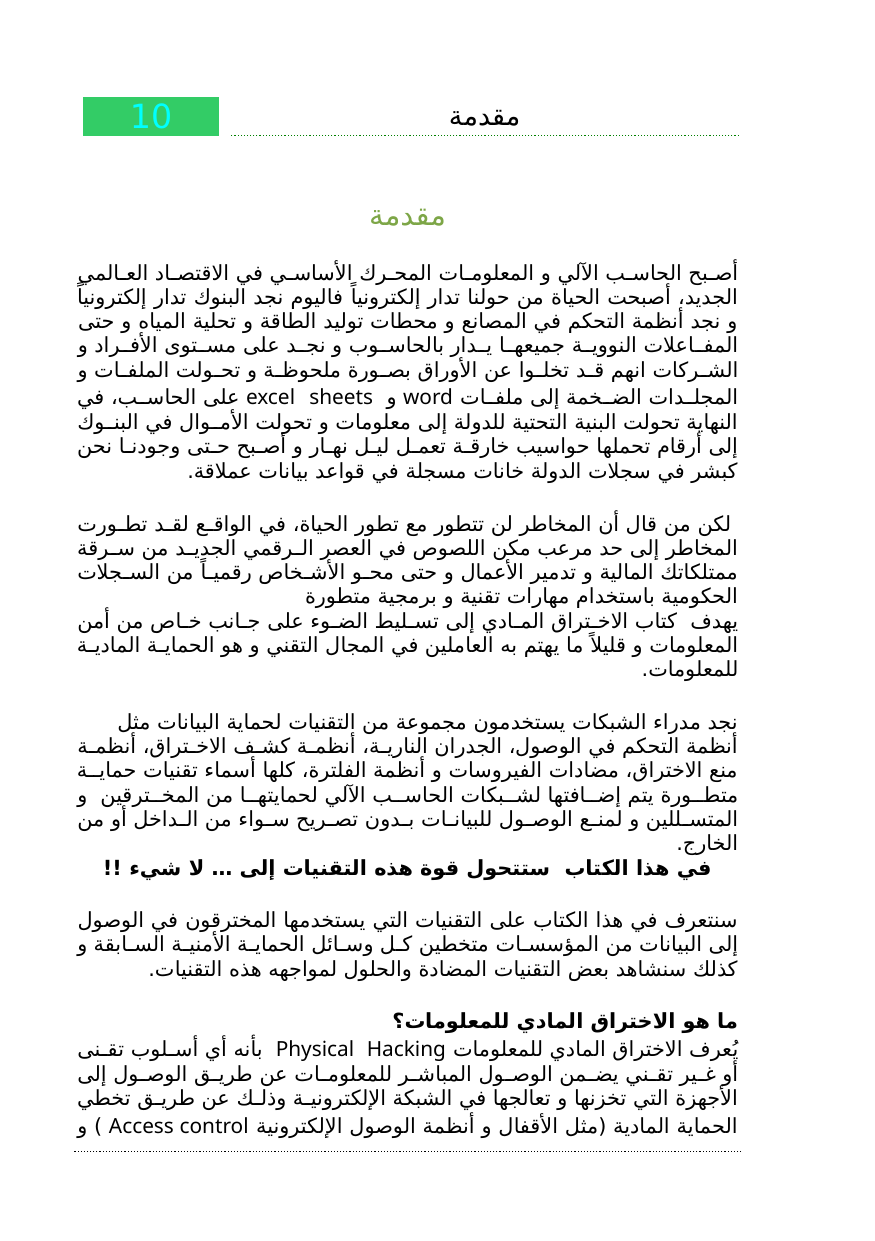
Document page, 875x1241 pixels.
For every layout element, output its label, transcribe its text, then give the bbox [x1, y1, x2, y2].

text يهدف كتاب الاختراق المادي إلى تسليط الضوء على جانب خاص من أمن المعلومات و قليلاً ما يهتم به العاملين في المجال التقني و هو الحماية المادية للمعلومات. [77, 609, 738, 681]
text نجد مدراء الشبكات يستخدمون مجموعة من التقنيات لحماية البيانات مثل [77, 710, 738, 734]
text يُعرف الاختراق المادي للمعلومات Physical Hacking بأنه أي أسلوب تقنى أو غير تقني يضمن الوصول المباشر للمعلومات عن طريق الوصول إلى الأجهزة التي تخزنها و تعالجها في الشبكة الإلكترونية وذلك عن طريق تخطي الحماية المادية (مثل الأقفال و أنظمة الوصول الإلكترونية Access control ) و الحماية البرمجية مثل برامج التشفير و التوثيق Authentication المدمجة في نُظم التشغيل) [77, 1034, 738, 1139]
text في هذا الكتاب ستتحول قوة هذه التقنيات إلى … لا شيء !! [77, 856, 738, 880]
text ما هو الاختراق المادي للمعلومات؟ [77, 1009, 738, 1034]
text أنظمة التحكم في الوصول، الجدران النارية، أنظمة كشف الاختراق، أنظمة منع الاختراق، مضادات الفيروسات و أنظمة الفلترة، كلها أسماء تقنيات حماية متطورة يتم إضافتها لشبكات الحاسب الآلي لحمايتها من المخترقين و المتسللين و لمنع الوصول للبيانات بدون تصريح سواء من الداخل أو من الخارج. [77, 734, 738, 856]
text أصبح الحاسب الآلي و المعلومات المحرك الأساسي في الاقتصاد العالمي الجديد، أصبحت الحياة من حولنا تدار إلكترونياً فاليوم نجد البنوك تدار إلكترونياً و نجد أنظمة التحكم في المصانع و محطات توليد الطاقة و تحلية المياه و حتى المفاعلات النووية جميعها يدار بالحاسوب و نجد على مستوى الأفراد و الشركات انهم قد تخلوا عن الأوراق بصورة ملحوظة و تحولت الملفات و المجلدات الضخمة إلى ملفات word و excel sheets على الحاسب، في النهاية تحولت البنية التحتية للدولة إلى معلومات و تحولت الأموال في البنوك إلى أرقام تحملها حواسيب خارقة تعمل ليل نهار و أصبح حتى وجودنا نحن كبشر في سجلات الدولة خانات مسجلة في قواعد بيانات عملاقة. [77, 261, 738, 483]
text سنتعرف في هذا الكتاب على التقنيات التي يستخدمها المخترقون في الوصول إلى البيانات من المؤسسات متخطين كل وسائل الحماية الأمنية السابقة و كذلك سنشاهد بعض التقنيات المضادة والحلول لمواجهه هذه التقنيات. [77, 908, 738, 981]
subtitle مقدمة [77, 198, 738, 232]
text لكن من قال أن المخاطر لن تتطور مع تطور الحياة، في الواقع لقد تطورت المخاطر إلى حد مرعب مكن اللصوص في العصر الرقمي الجديد من سرقة ممتلكاتك المالية و تدمير الأعمال و حتى محو الأشخاص رقمياً من السجلات الحكومية باستخدام مهارات تقنية و برمجية متطورة [77, 512, 738, 609]
